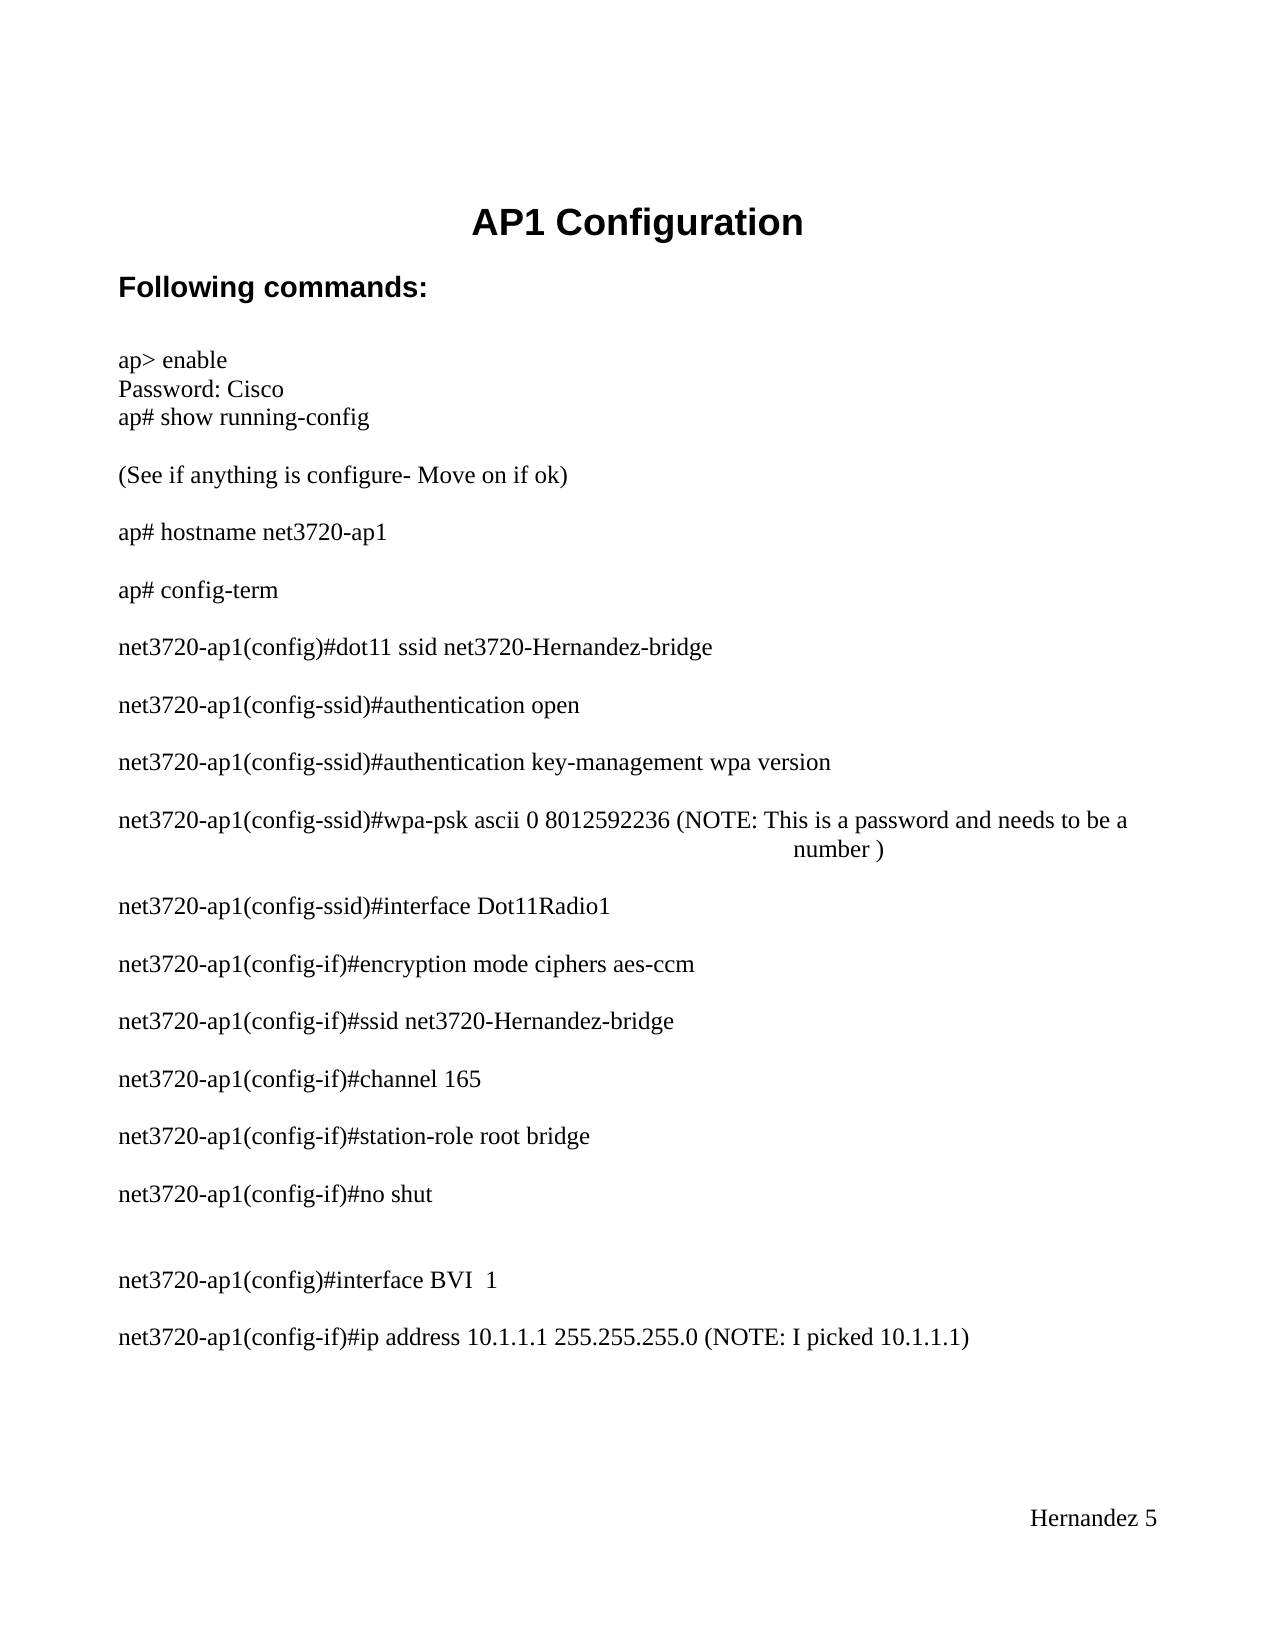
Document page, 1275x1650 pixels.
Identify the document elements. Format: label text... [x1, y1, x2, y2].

text net3720-ap1(config-ssid)#interface Dot11Radio1 [118, 891, 1157, 920]
text net3720-ap1(config-if)#ip address 10.1.1.1 255.255.255.0 (NOTE: I picked 10.1.1.1) [118, 1322, 1157, 1351]
text net3720-ap1(config-ssid)#authentication open [118, 690, 1157, 719]
text ap> enable [118, 345, 1157, 374]
text net3720-ap1(config-ssid)#wpa-psk ascii 0 8012592236 (NOTE: This is a password and needs to be a number ) [118, 805, 1157, 862]
text (See if anything is configure- Move on if ok) [118, 460, 1157, 489]
text net3720-ap1(config)#interface BVI 1 [118, 1265, 1157, 1294]
text net3720-ap1(config-ssid)#authentication key-management wpa version [118, 747, 1157, 776]
text net3720-ap1(config-if)#ssid net3720-Hernandez-bridge [118, 1006, 1157, 1035]
text net3720-ap1(config)#dot11 ssid net3720-Hernandez-bridge [118, 632, 1157, 661]
text ap# hostname net3720-ap1 [118, 517, 1157, 546]
text ap# show running-config [118, 402, 1157, 431]
text net3720-ap1(config-if)#channel 165 [118, 1064, 1157, 1092]
text Password: Cisco [118, 374, 1157, 402]
subtitle Following commands: [118, 270, 1157, 304]
text ap# config-term [118, 575, 1157, 604]
subtitle AP1 Configuration [118, 199, 1157, 243]
text net3720-ap1(config-if)#station-role root bridge [118, 1121, 1157, 1150]
text net3720-ap1(config-if)#no shut [118, 1179, 1157, 1207]
text net3720-ap1(config-if)#encryption mode ciphers aes-ccm [118, 949, 1157, 977]
